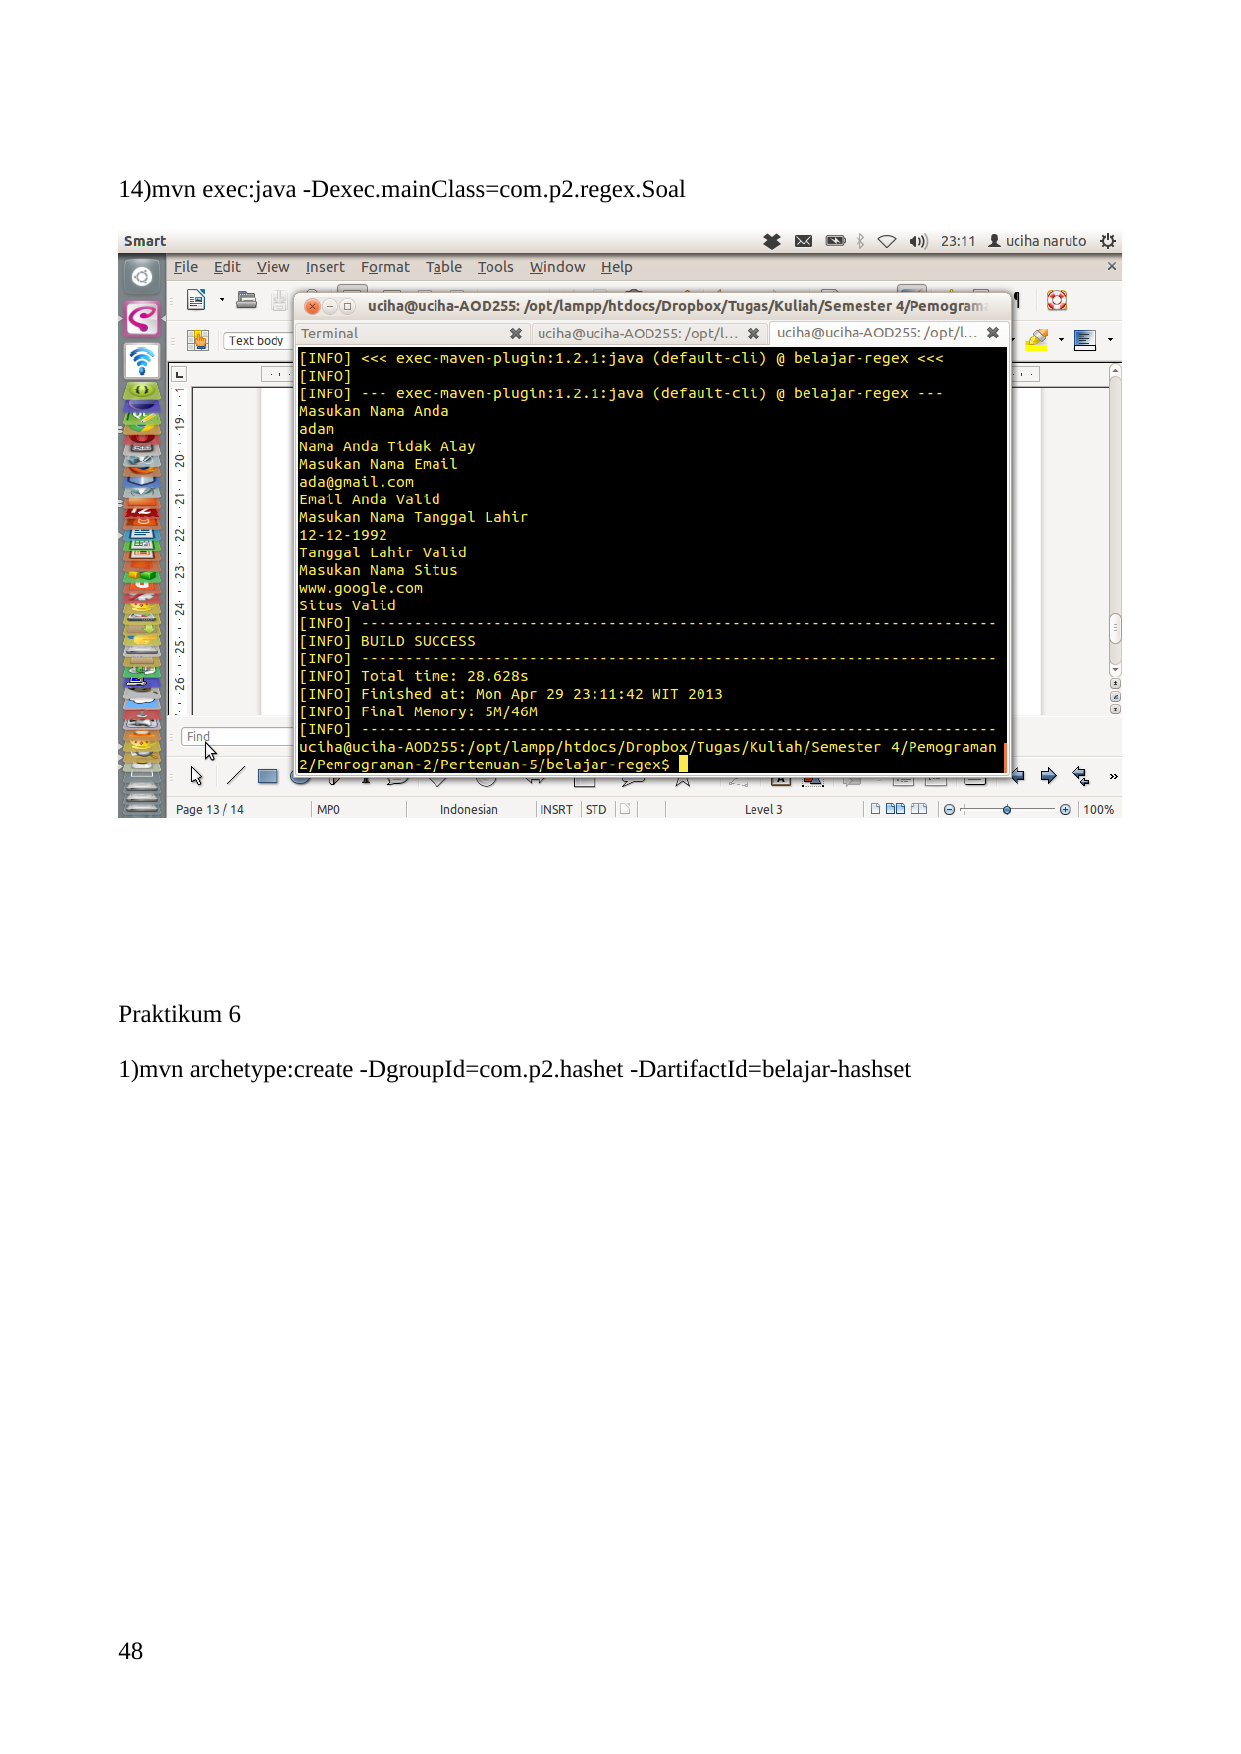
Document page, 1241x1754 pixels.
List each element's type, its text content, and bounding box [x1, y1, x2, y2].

list mvn archetype:create -DgroupId=com.p2.hashet -DartifactId=belajar-hashset [118, 1054, 1122, 1083]
picture [118, 229, 1123, 818]
list mvn exec:java -Dexec.mainClass=com.p2.regex.Soal [118, 174, 1122, 202]
text Praktikum 6 [118, 999, 1122, 1028]
